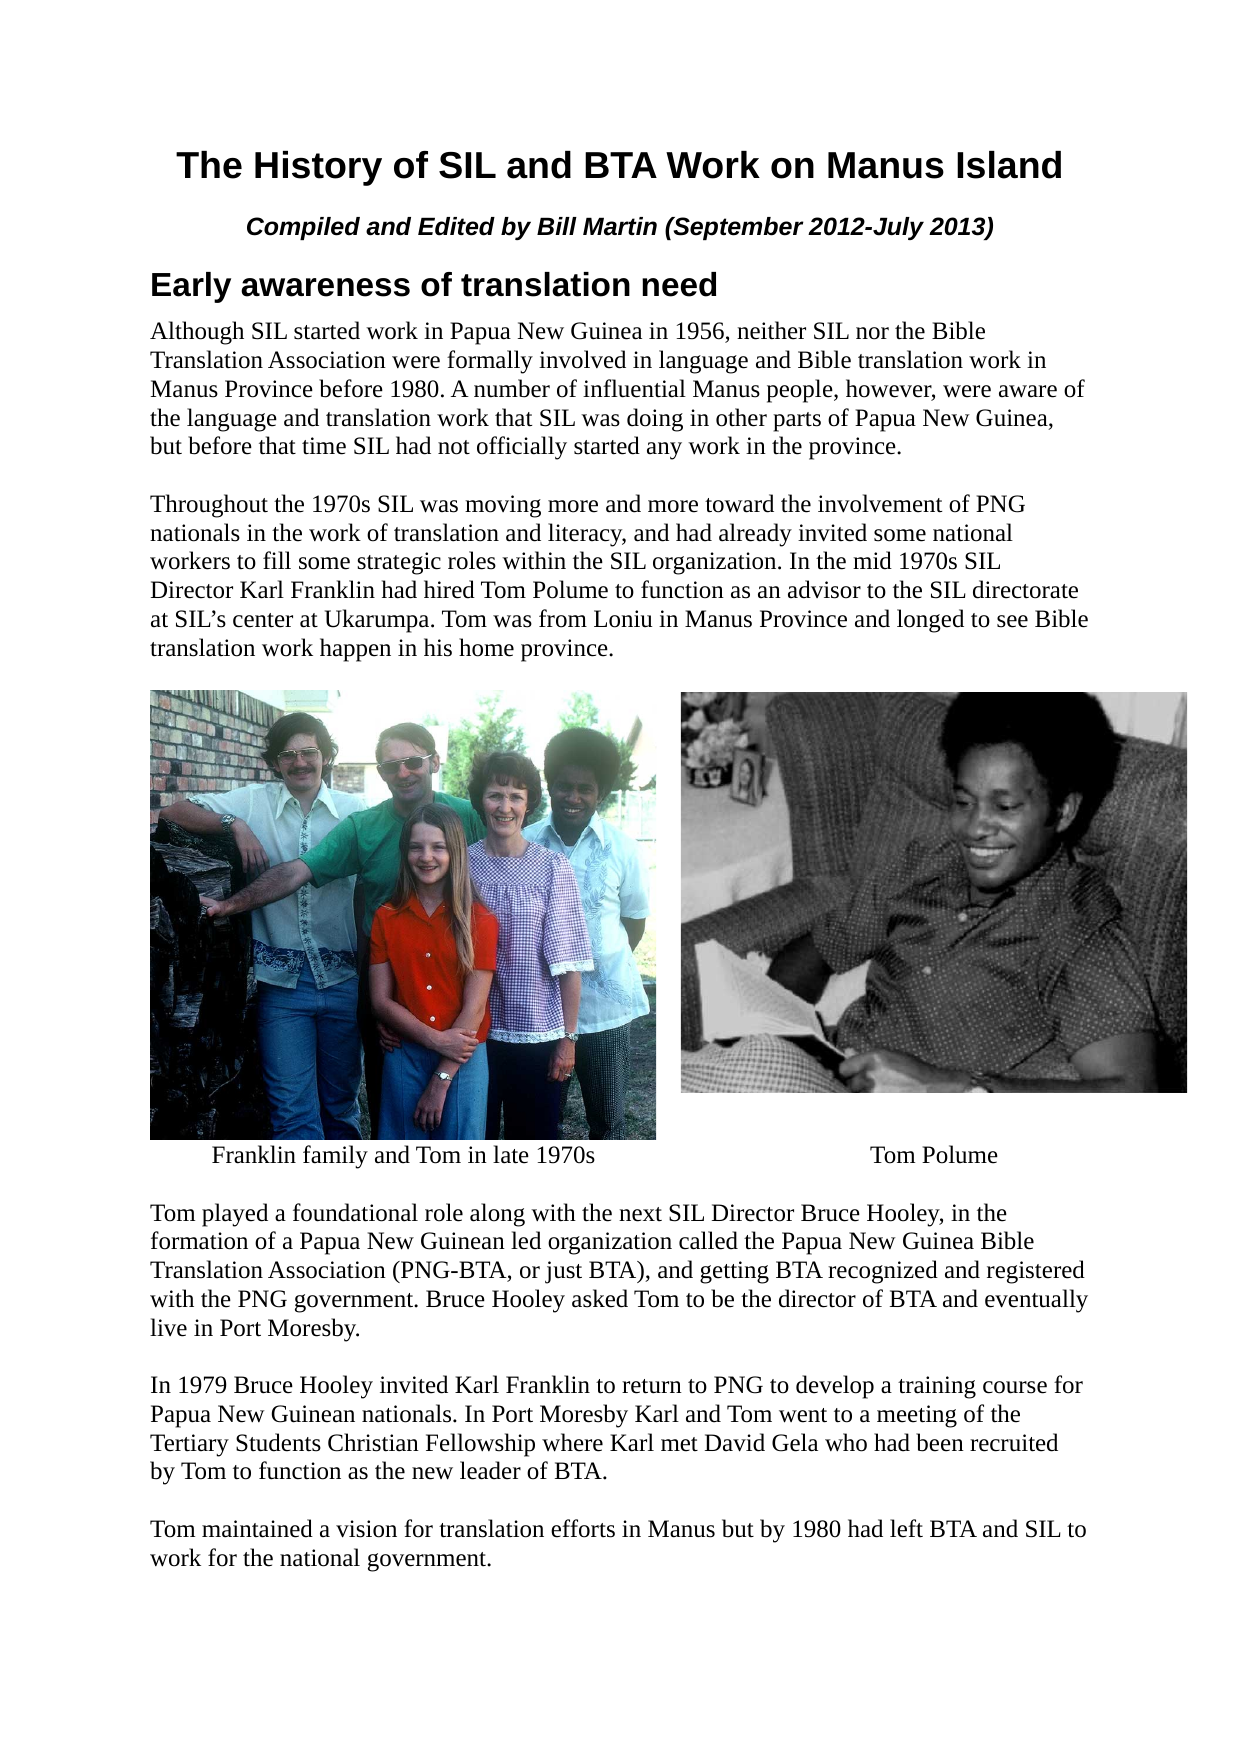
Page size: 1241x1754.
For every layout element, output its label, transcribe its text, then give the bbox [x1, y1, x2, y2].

table_header [138, 690, 150, 1140]
picture [680, 692, 1188, 1093]
title The History of SIL and BTA Work on Manus Island [150, 143, 1090, 187]
table_cell Tom Polume [669, 1140, 1199, 1169]
text Throughout the 1970s SIL was moving more and more toward the involvement of PNG nationals in the work of translation and literacy, and had already invited some national workers to fill some strategic roles within the SIL organization. In the mid 1970s SIL Director Karl Franklin had hired Tom Polume to function as an advisor to the SIL directorate at SIL’s center at Ukarumpa. Tom was from Loniu in Manus Province and longed to see Bible translation work happen in his home province. [150, 489, 1090, 661]
text Tom maintained a vision for translation efforts in Manus but by 1980 had left BTA and SIL to work for the national government. [150, 1514, 1090, 1571]
text Tom played a foundational role along with the next SIL Director Bruce Hooley, in the formation of a Papua New Guinean led organization called the Papua New Guinea Bible Translation Association (PNG-BTA, or just BTA), and getting BTA recognized and registered with the PNG government. Bruce Hooley asked Tom to be the director of BTA and eventually live in Port Moresby. [150, 1198, 1090, 1341]
subtitle Early awareness of translation need [150, 265, 1090, 304]
table_cell Franklin family and Tom in late 1970s [138, 1140, 669, 1169]
table_header [669, 690, 1199, 1140]
table_header [657, 690, 669, 1140]
text Although SIL started work in Papua New Guinea in 1956, neither SIL nor the Bible Translation Association were formally involved in language and Bible translation work in Manus Province before 1980. A number of influential Manus people, however, were aware of the language and translation work that SIL was doing in other parts of Papua New Guinea, but before that time SIL had not officially started any work in the province. [150, 316, 1090, 460]
text In 1979 Bruce Hooley invited Karl Franklin to return to PNG to develop a training course for Papua New Guinean nationals. In Port Moresby Karl and Tom went to a meeting of the Tertiary Students Christian Fellowship where Karl met David Gela who had been recruited by Tom to function as the new leader of BTA. [150, 1370, 1090, 1485]
subtitle Compiled and Edited by Bill Martin (September 2012-July 2013) [150, 212, 1090, 240]
picture [150, 690, 657, 1140]
